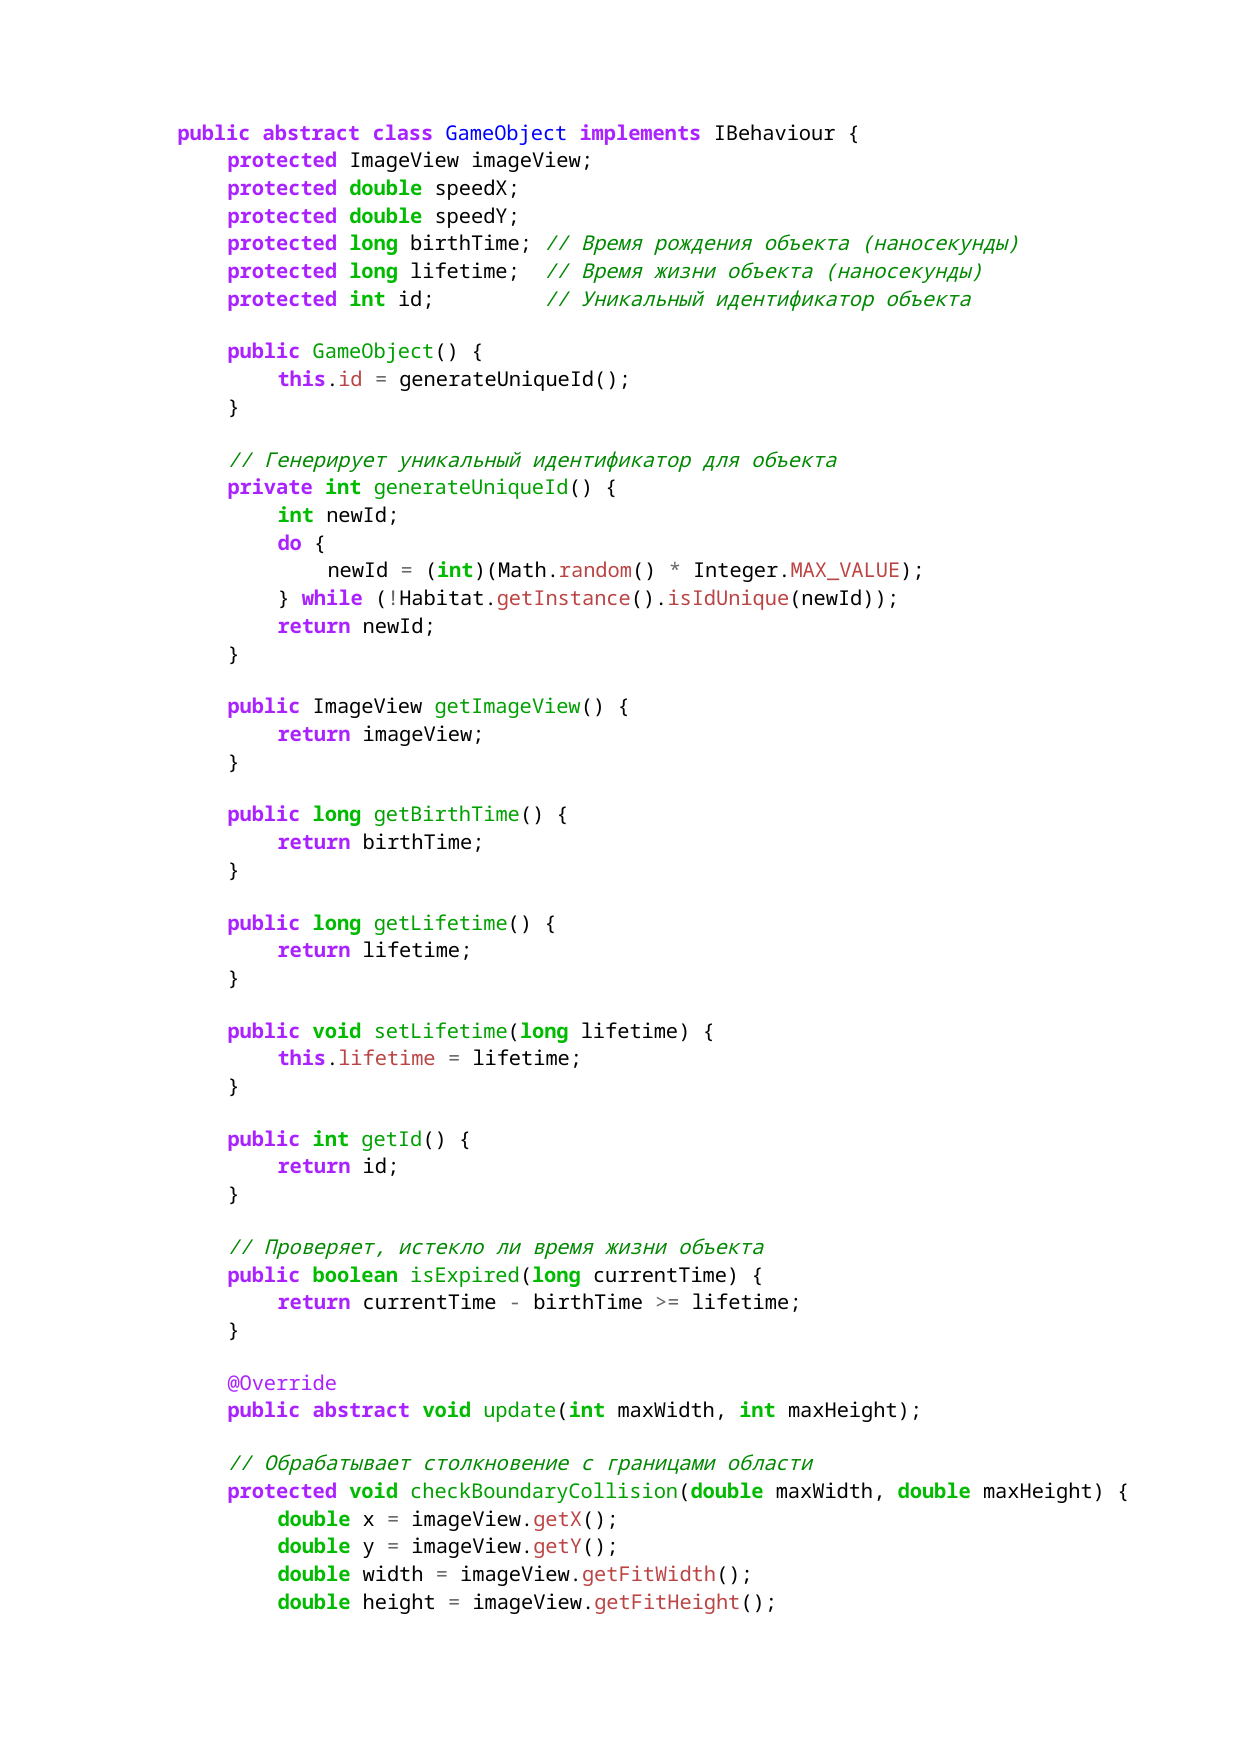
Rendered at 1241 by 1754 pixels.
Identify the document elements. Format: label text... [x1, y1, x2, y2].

text public long getBirthTime() { [177, 800, 1152, 828]
text public void setLifetime(long lifetime) { [177, 1016, 1152, 1044]
text public abstract class GameObject implements IBehaviour { [177, 118, 1152, 146]
text } [177, 963, 1152, 991]
text protected double speedX; [177, 173, 1152, 201]
text protected int id; // Уникальный идентификатор объекта [177, 284, 1152, 312]
text public ImageView getImageView() { [177, 692, 1152, 719]
text // Обрабатывает столкновение с границами области [177, 1449, 1152, 1476]
text protected long lifetime; // Время жизни объекта (наносекунды) [177, 257, 1152, 284]
text double height = imageView.getFitHeight(); [177, 1587, 1152, 1615]
text return newId; [177, 611, 1152, 639]
text } [177, 1180, 1152, 1207]
text public abstract void update(int maxWidth, int maxHeight); [177, 1396, 1152, 1424]
text return currentTime - birthTime >= lifetime; [177, 1288, 1152, 1316]
text newId = (int)(Math.random() * Integer.MAX_VALUE); [177, 556, 1152, 584]
text protected long birthTime; // Время рождения объекта (наносекунды) [177, 229, 1152, 257]
text public int getId() { [177, 1124, 1152, 1152]
text } [177, 392, 1152, 420]
text double width = imageView.getFitWidth(); [177, 1559, 1152, 1587]
text } while (!Habitat.getInstance().isIdUnique(newId)); [177, 584, 1152, 611]
text public long getLifetime() { [177, 908, 1152, 936]
text } [177, 1316, 1152, 1343]
text this.lifetime = lifetime; [177, 1044, 1152, 1072]
text return birthTime; [177, 828, 1152, 855]
text int newId; [177, 501, 1152, 528]
text do { [177, 528, 1152, 556]
text // Генерирует уникальный идентификатор для объекта [177, 445, 1152, 473]
text } [177, 855, 1152, 883]
text } [177, 1072, 1152, 1099]
text // Проверяет, истекло ли время жизни объекта [177, 1232, 1152, 1260]
text return lifetime; [177, 936, 1152, 963]
text } [177, 639, 1152, 667]
text @Override [177, 1368, 1152, 1396]
text public GameObject() { [177, 337, 1152, 365]
text protected void checkBoundaryCollision(double maxWidth, double maxHeight) { [177, 1476, 1152, 1504]
text return imageView; [177, 719, 1152, 747]
text protected ImageView imageView; [177, 146, 1152, 173]
text double y = imageView.getY(); [177, 1532, 1152, 1559]
text this.id = generateUniqueId(); [177, 365, 1152, 392]
text protected double speedY; [177, 201, 1152, 229]
text } [177, 747, 1152, 775]
text private int generateUniqueId() { [177, 473, 1152, 501]
text public boolean isExpired(long currentTime) { [177, 1260, 1152, 1288]
text double x = imageView.getX(); [177, 1504, 1152, 1532]
text return id; [177, 1152, 1152, 1180]
